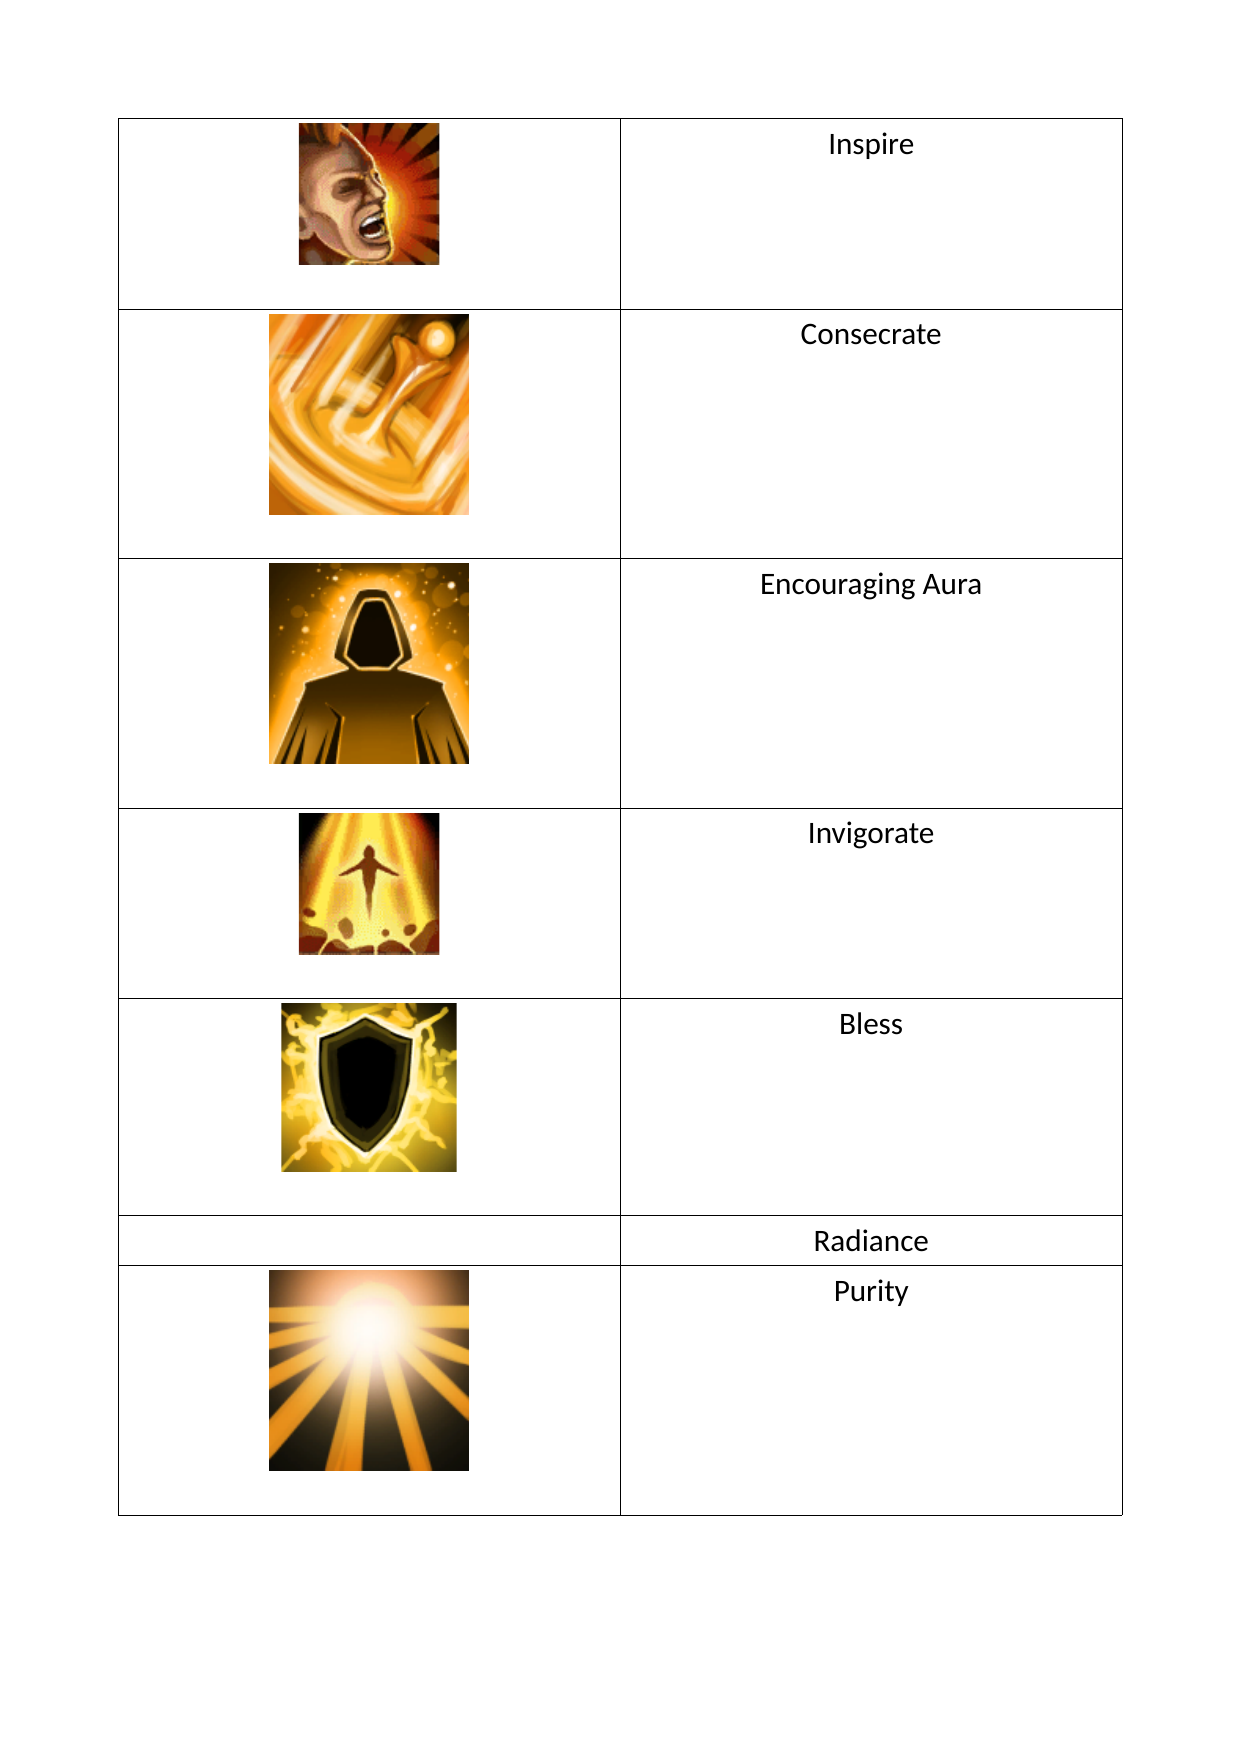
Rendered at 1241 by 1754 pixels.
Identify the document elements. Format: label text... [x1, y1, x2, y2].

picture [269, 1270, 469, 1471]
table_cell Invigorate [621, 809, 1122, 998]
picture [269, 314, 469, 515]
table_cell Encouraging Aura [621, 559, 1122, 808]
table_cell Bless [621, 999, 1122, 1215]
table_cell Radiance [621, 1216, 1122, 1265]
table_cell [119, 310, 620, 558]
table_cell [119, 119, 620, 264]
table_cell [119, 265, 620, 308]
table_cell [119, 1216, 620, 1265]
table_cell [119, 559, 620, 808]
table_cell Purity [621, 1266, 1122, 1515]
picture [298, 813, 440, 955]
table_cell [119, 999, 620, 1215]
picture [281, 1003, 457, 1172]
picture [298, 123, 440, 265]
table_cell [119, 1266, 620, 1515]
picture [269, 563, 469, 764]
table_cell Inspire [621, 119, 1122, 308]
table_cell Consecrate [621, 310, 1122, 558]
table_cell [119, 809, 620, 998]
